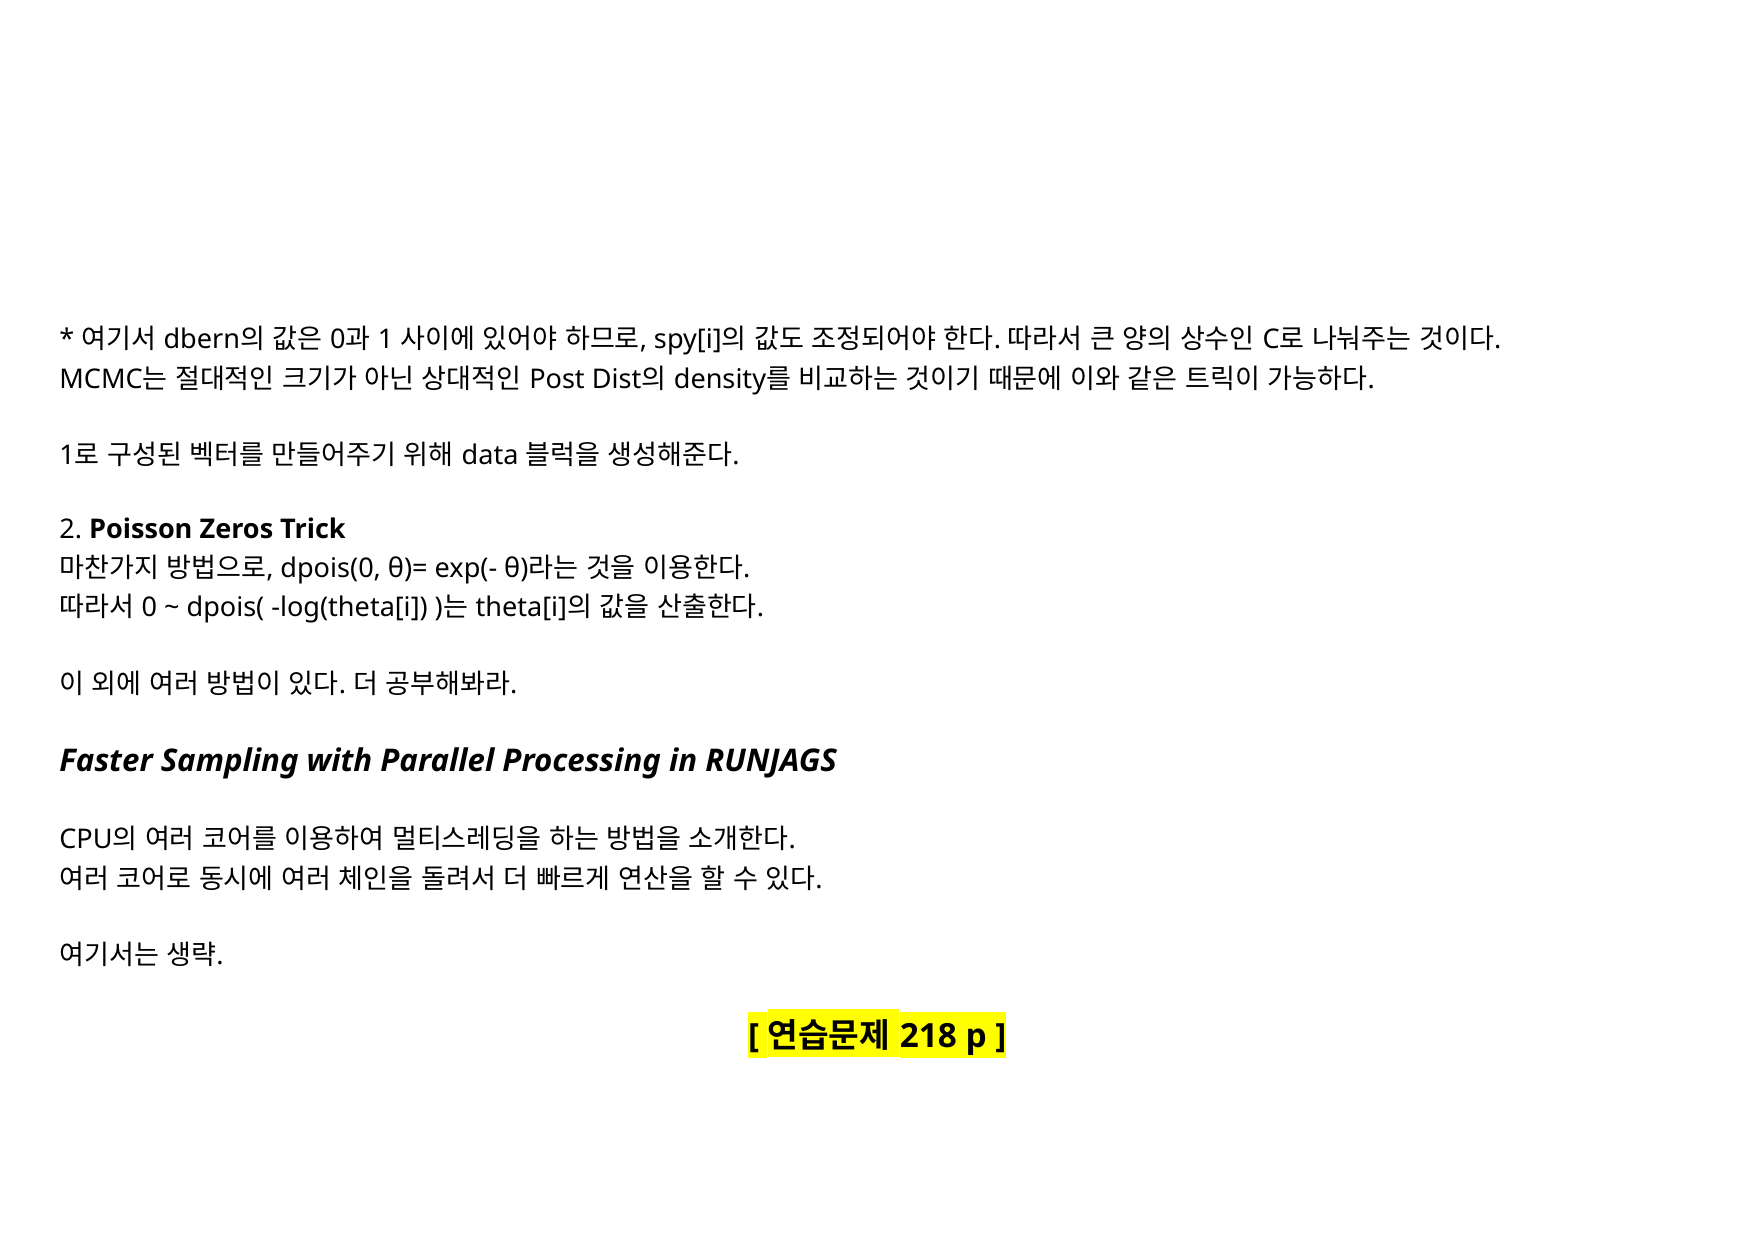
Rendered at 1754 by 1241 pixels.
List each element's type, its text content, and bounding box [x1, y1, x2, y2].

text MCMC는 절대적인 크기가 아닌 상대적인 Post Dist의 density를 비교하는 것이기 때문에 이와 같은 트릭이 가능하다. [59, 357, 1695, 396]
text [ 연습문제 218 p ] [59, 1009, 1695, 1058]
text CPU의 여러 코어를 이용하여 멀티스레딩을 하는 방법을 소개한다. [59, 817, 1695, 857]
text Faster Sampling with Parallel Processing in RUNJAGS [59, 738, 1695, 780]
text * 여기서 dbern의 값은 0과 1 사이에 있어야 하므로, spy[i]의 값도 조정되어야 한다. 따라서 큰 양의 상수인 C로 나눠주는 것이다. [59, 317, 1695, 357]
text 여러 코어로 동시에 여러 체인을 돌려서 더 빠르게 연산을 할 수 있다. [59, 857, 1695, 896]
text 마찬가지 방법으로, dpois(0, θ)= exp(- θ)라는 것을 이용한다. [59, 546, 1695, 585]
text 이 외에 여러 방법이 있다. 더 공부해봐라. [59, 662, 1695, 701]
text 따라서 0 ~ dpois( -log(theta[i]) )는 theta[i]의 값을 산출한다. [59, 585, 1695, 625]
text 2. Poisson Zeros Trick [59, 509, 1695, 546]
text 여기서는 생략. [59, 933, 1695, 972]
text 1로 구성된 벡터를 만들어주기 위해 data 블럭을 생성해준다. [59, 433, 1695, 472]
